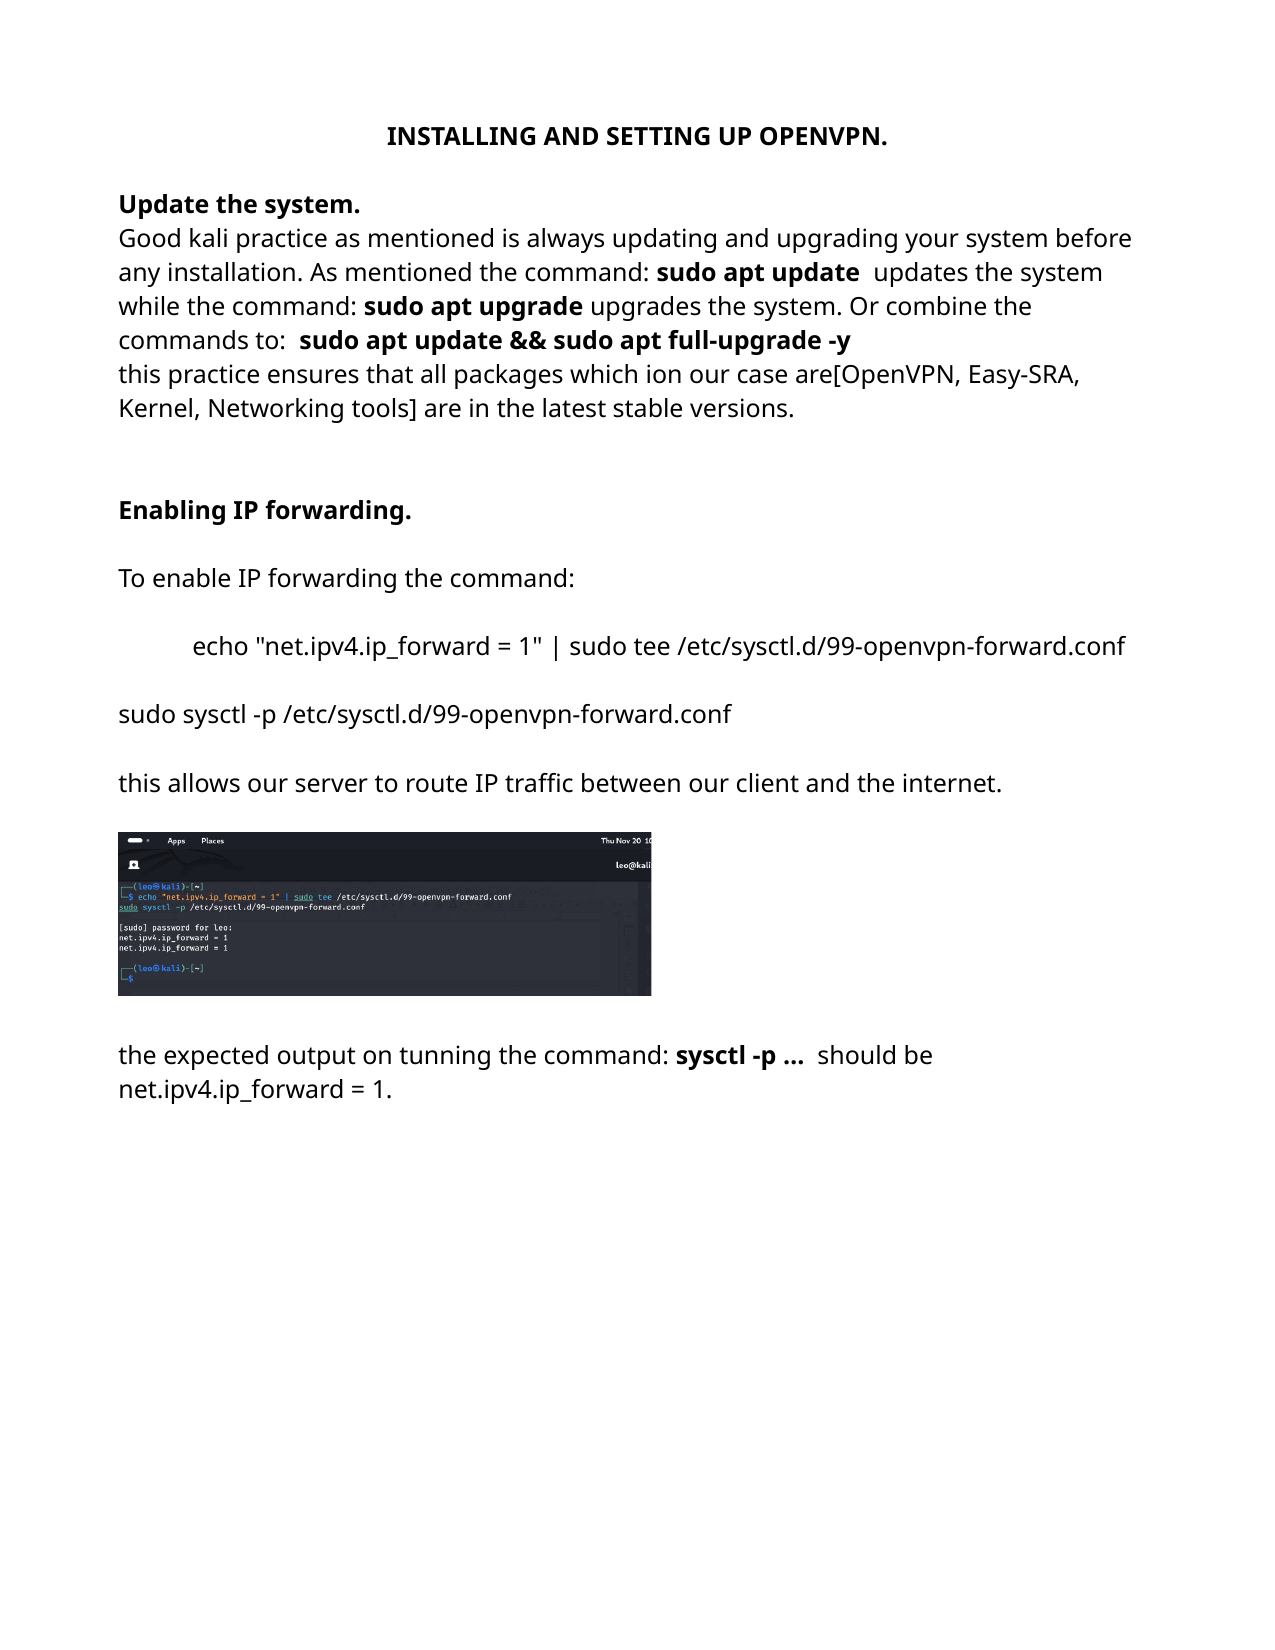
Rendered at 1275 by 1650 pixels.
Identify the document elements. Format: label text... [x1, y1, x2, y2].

text the expected output on tunning the command: sysctl -p … should be net.ipv4.ip_forward = 1. [118, 1038, 1157, 1106]
text To enable IP forwarding the command: [118, 561, 1157, 595]
text Enabling IP forwarding. [118, 493, 1157, 527]
text Good kali practice as mentioned is always updating and upgrading your system before any installation. As mentioned the command: sudo apt update updates the system while the command: sudo apt upgrade upgrades the system. Or combine the commands to: sudo apt update && sudo apt full-upgrade -y [118, 220, 1157, 357]
text this allows our server to route IP traffic between our client and the internet. [118, 765, 1157, 799]
text echo "net.ipv4.ip_forward = 1" | sudo tee /etc/sysctl.d/99-openvpn-forward.conf [118, 629, 1157, 663]
text sudo sysctl -p /etc/sysctl.d/99-openvpn-forward.conf [118, 697, 1157, 731]
text INSTALLING AND SETTING UP OPENVPN. [118, 118, 1157, 152]
text this practice ensures that all packages which ion our case are[OpenVPN, Easy-SRA, Kernel, Networking tools] are in the latest stable versions. [118, 357, 1157, 425]
text Update the system. [118, 186, 1157, 220]
